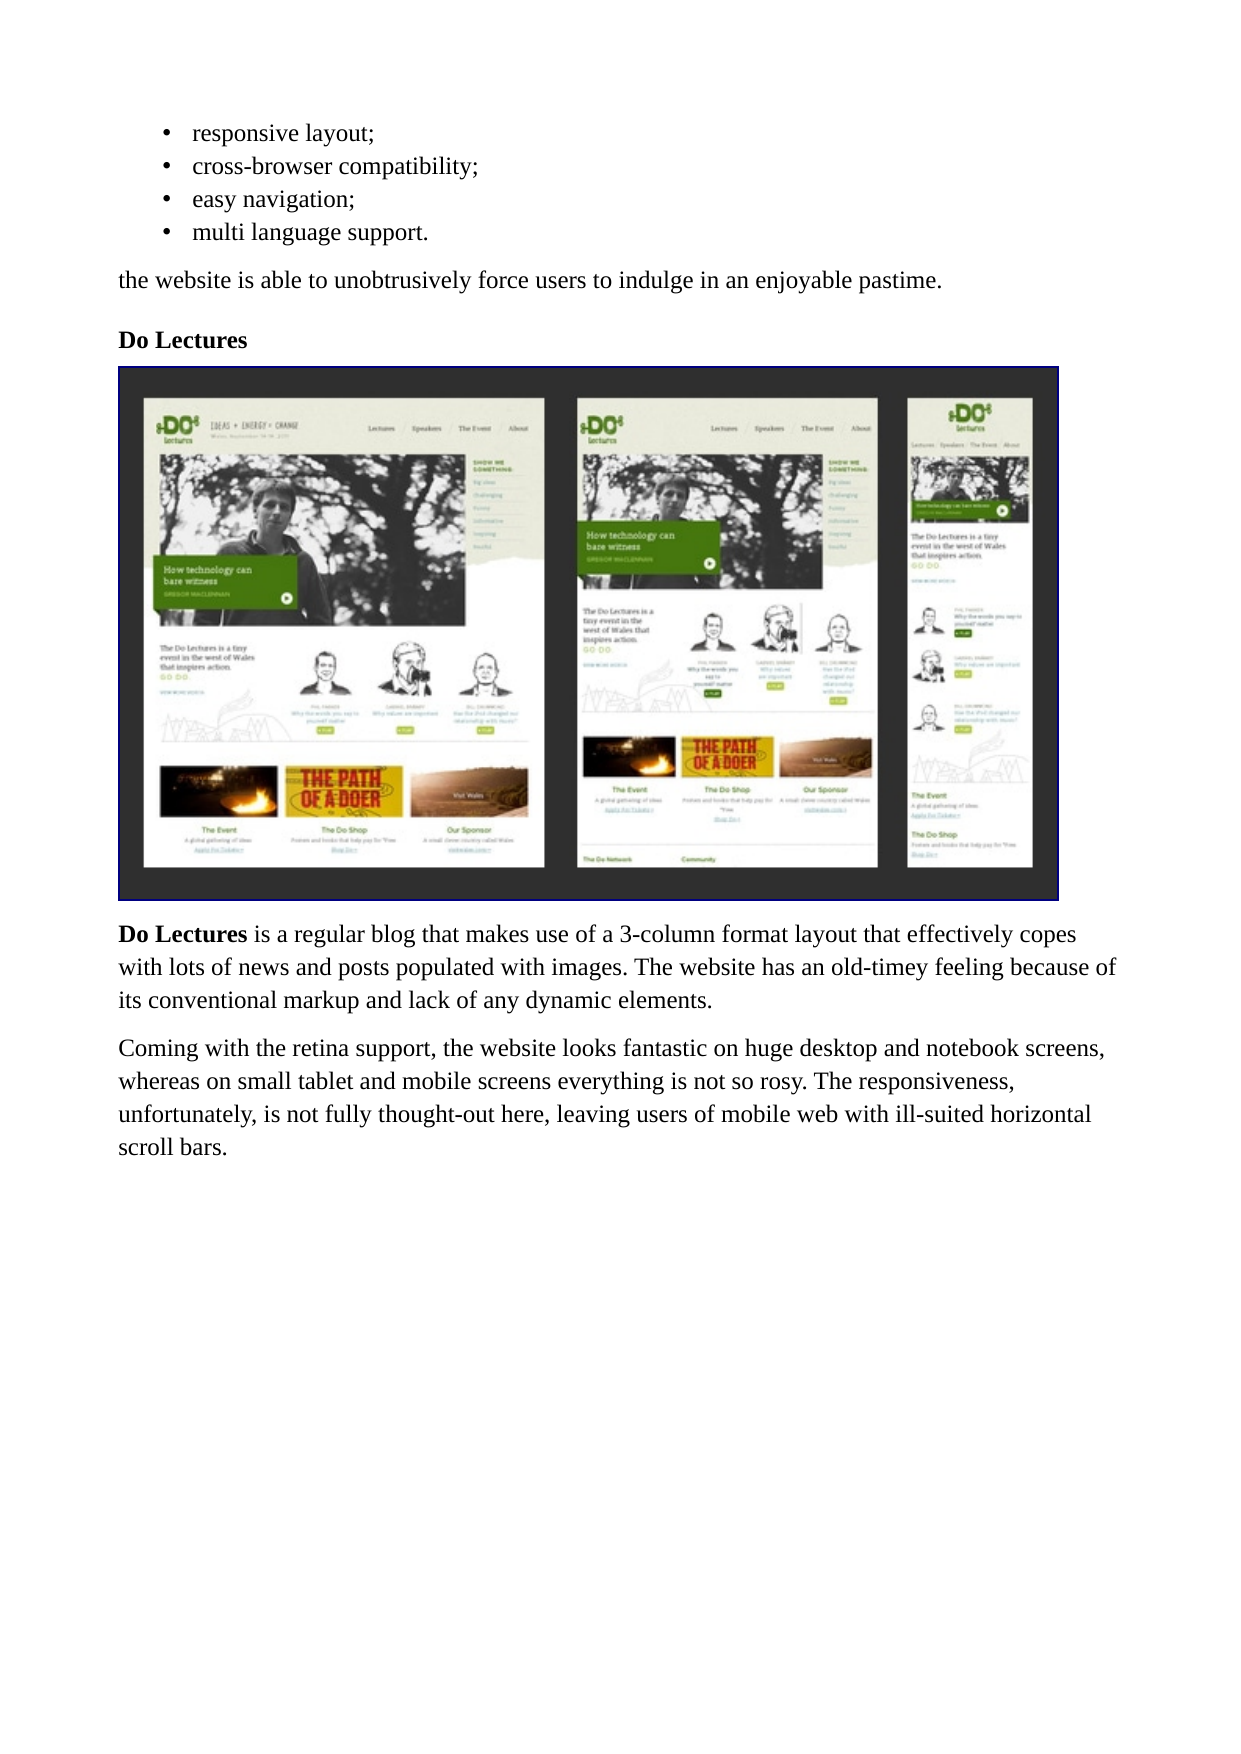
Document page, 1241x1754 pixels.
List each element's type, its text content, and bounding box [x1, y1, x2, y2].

list responsive layout; [162, 118, 1122, 147]
subtitle Do Lectures [118, 325, 1122, 354]
list cross-browser compatibility; [162, 151, 1122, 180]
text Coming with the retina support, the website looks fantastic on huge desktop and notebook screens, whereas on small tablet and mobile screens everything is not so rosy. The responsiveness, unfortunately, is not fully thought-out here, leaving users of mobile web with ill-suited horizontal scroll bars. [118, 1033, 1122, 1161]
list multi language support. [162, 217, 1122, 246]
list easy navigation; [162, 184, 1122, 213]
text the website is able to unobtrusively force users to indulge in an enjoyable pastime. [118, 265, 1122, 293]
picture [120, 368, 1057, 899]
text Do Lectures is a regular blog that makes use of a 3-column format layout that effectively copes with lots of news and posts populated with images. The website has an old-timey feeling because of its conventional markup and lack of any dynamic elements. [118, 919, 1122, 1014]
